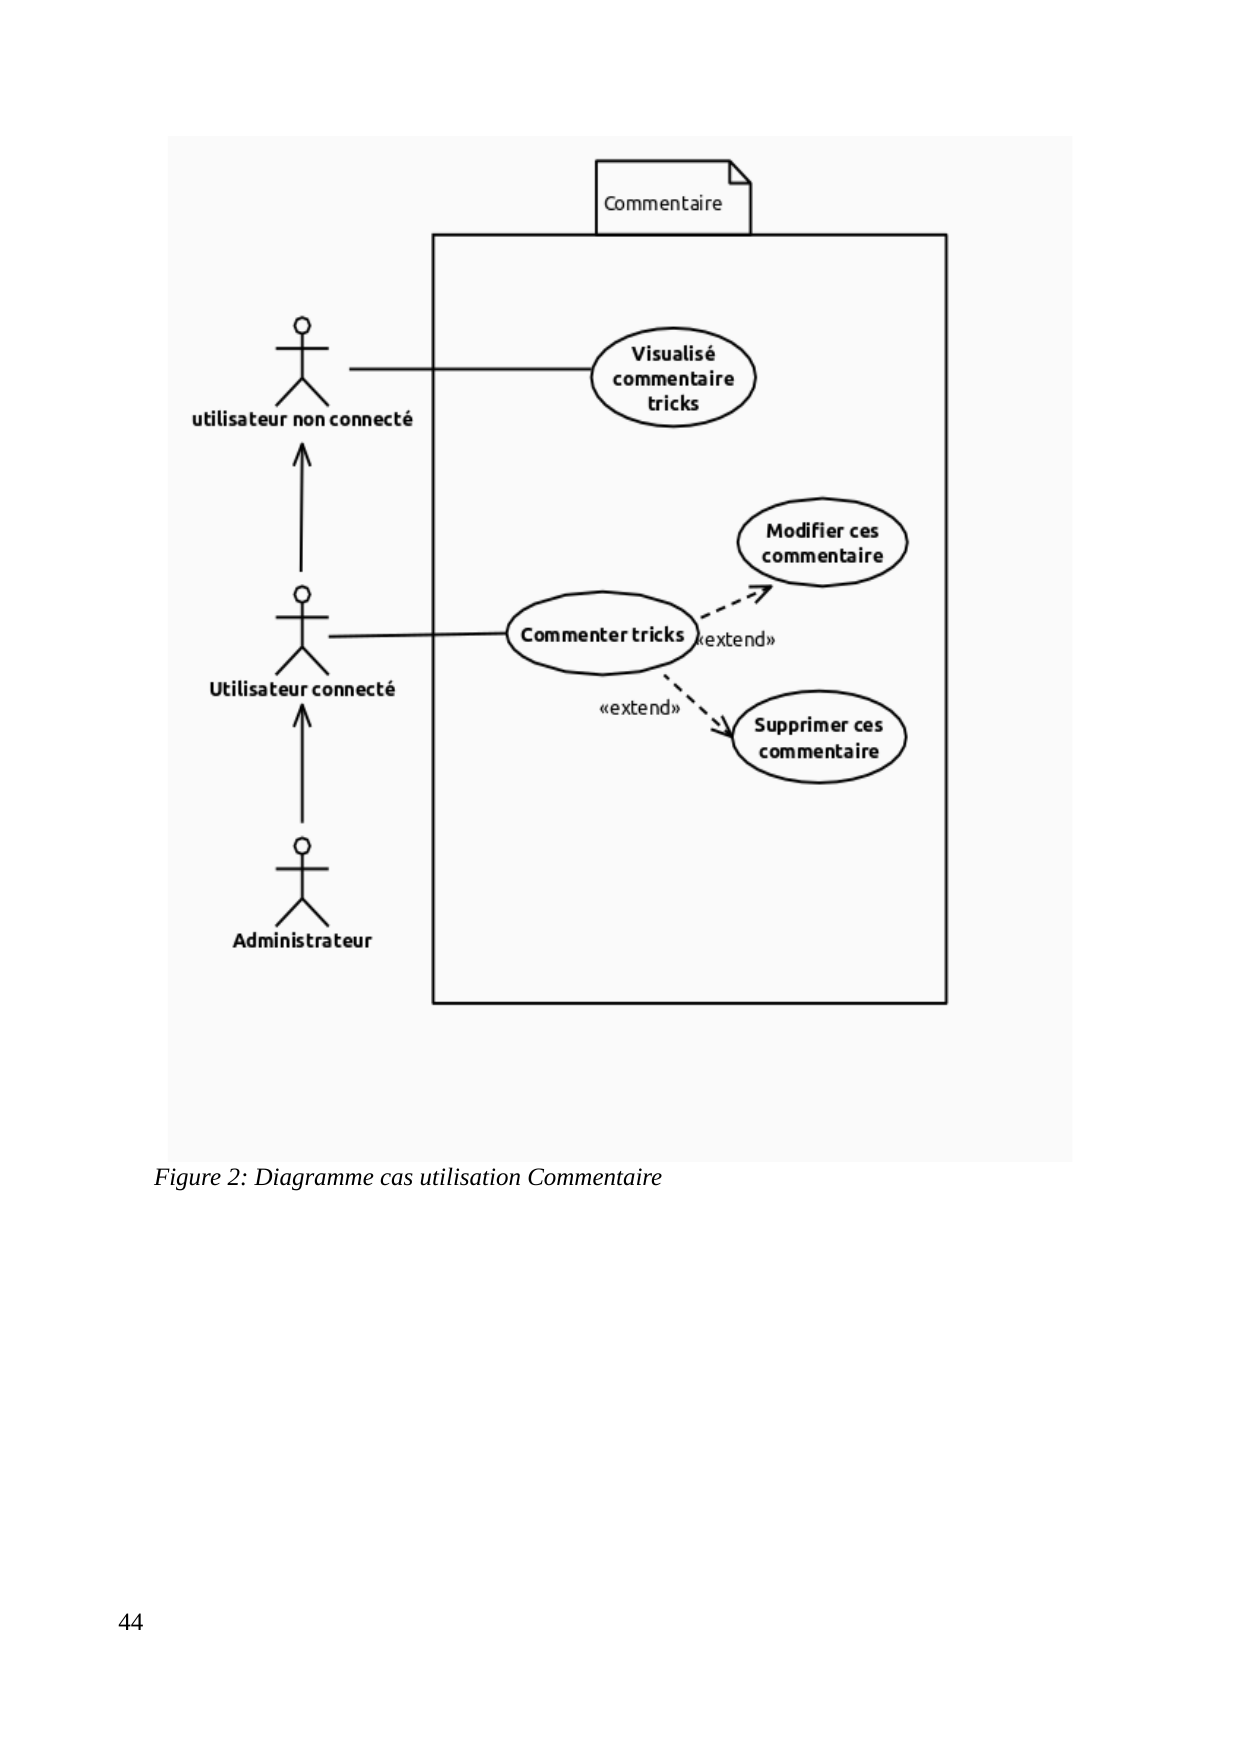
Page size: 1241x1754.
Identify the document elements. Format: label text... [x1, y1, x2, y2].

text Figure 2: Diagramme cas utilisation Commentaire [154, 137, 1086, 1191]
picture [167, 136, 1073, 1162]
